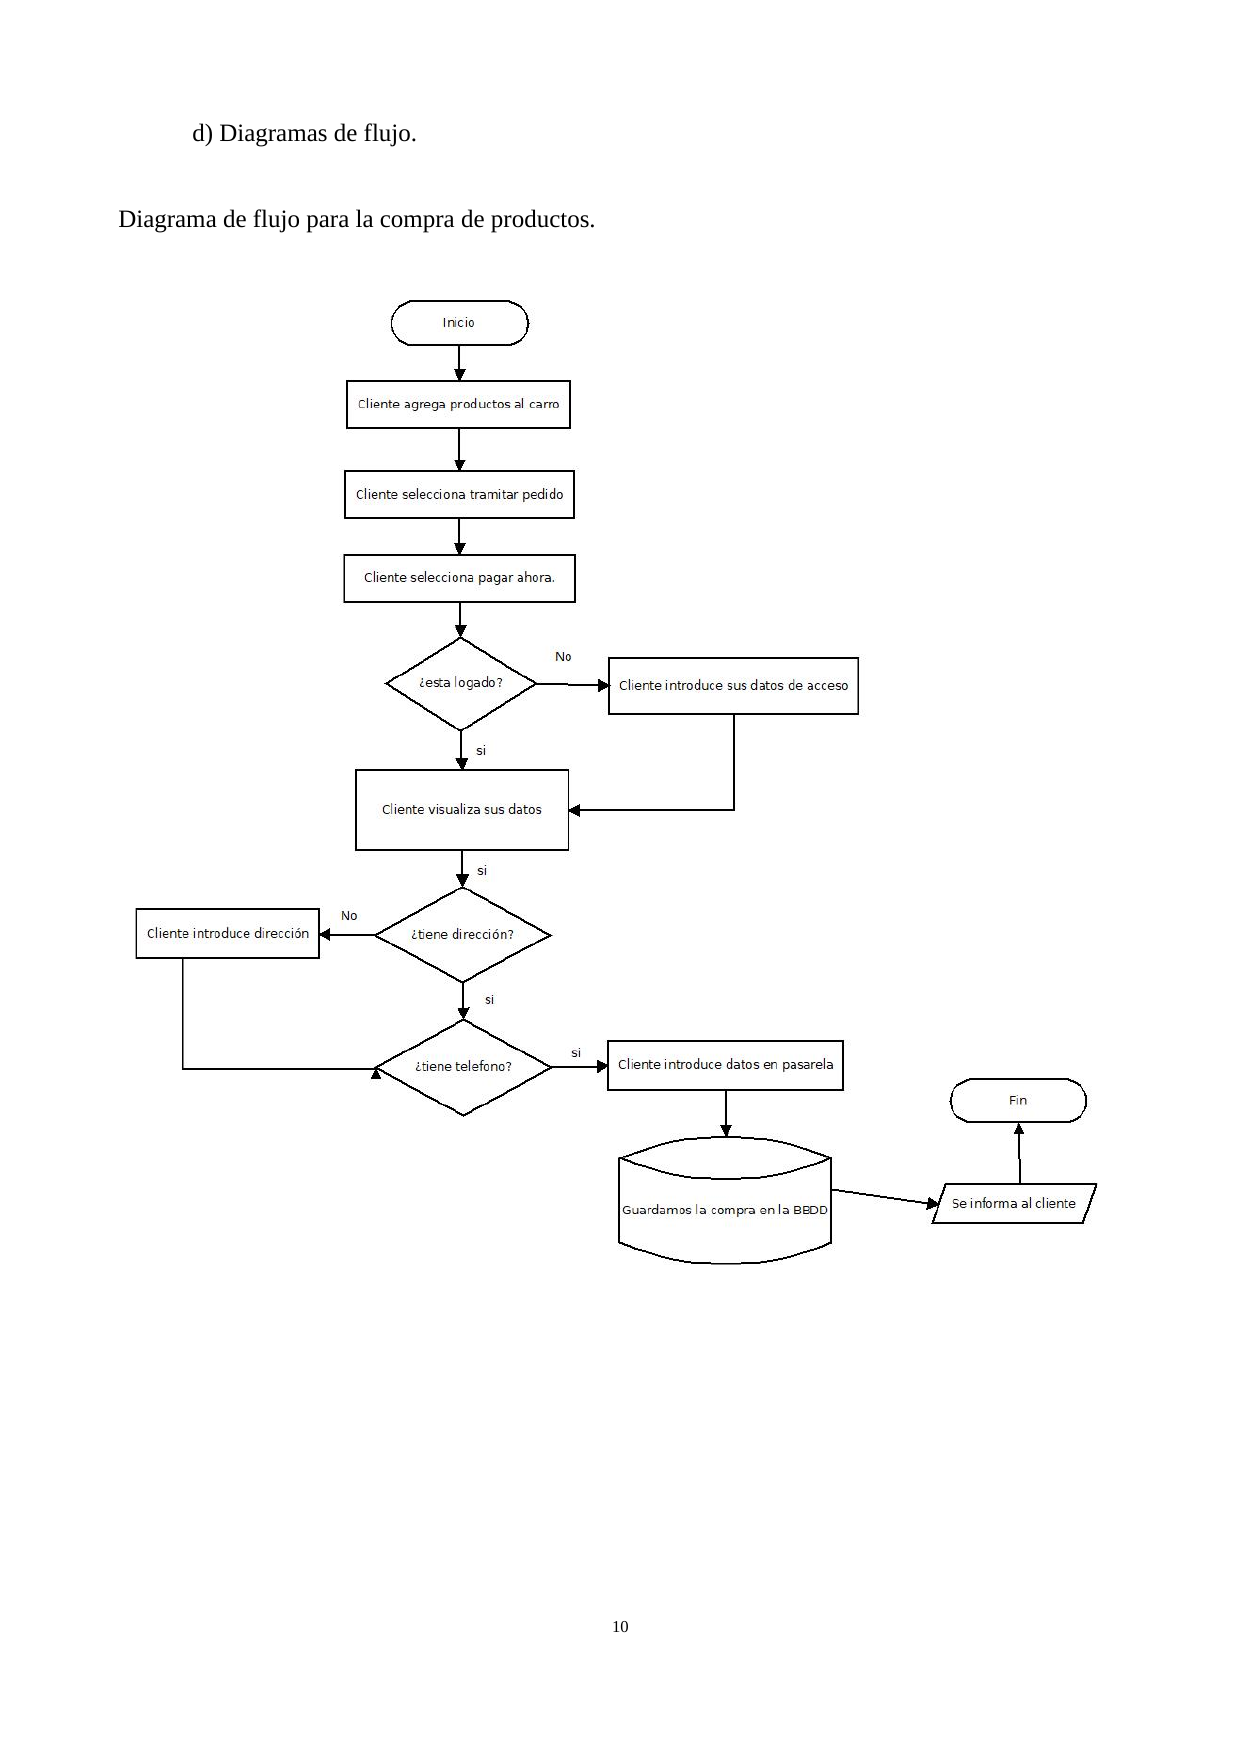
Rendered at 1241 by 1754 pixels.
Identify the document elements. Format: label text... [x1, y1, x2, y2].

text d) Diagramas de flujo. [118, 118, 1122, 147]
picture [135, 300, 1098, 1265]
text Diagrama de flujo para la compra de productos. [118, 204, 1122, 233]
